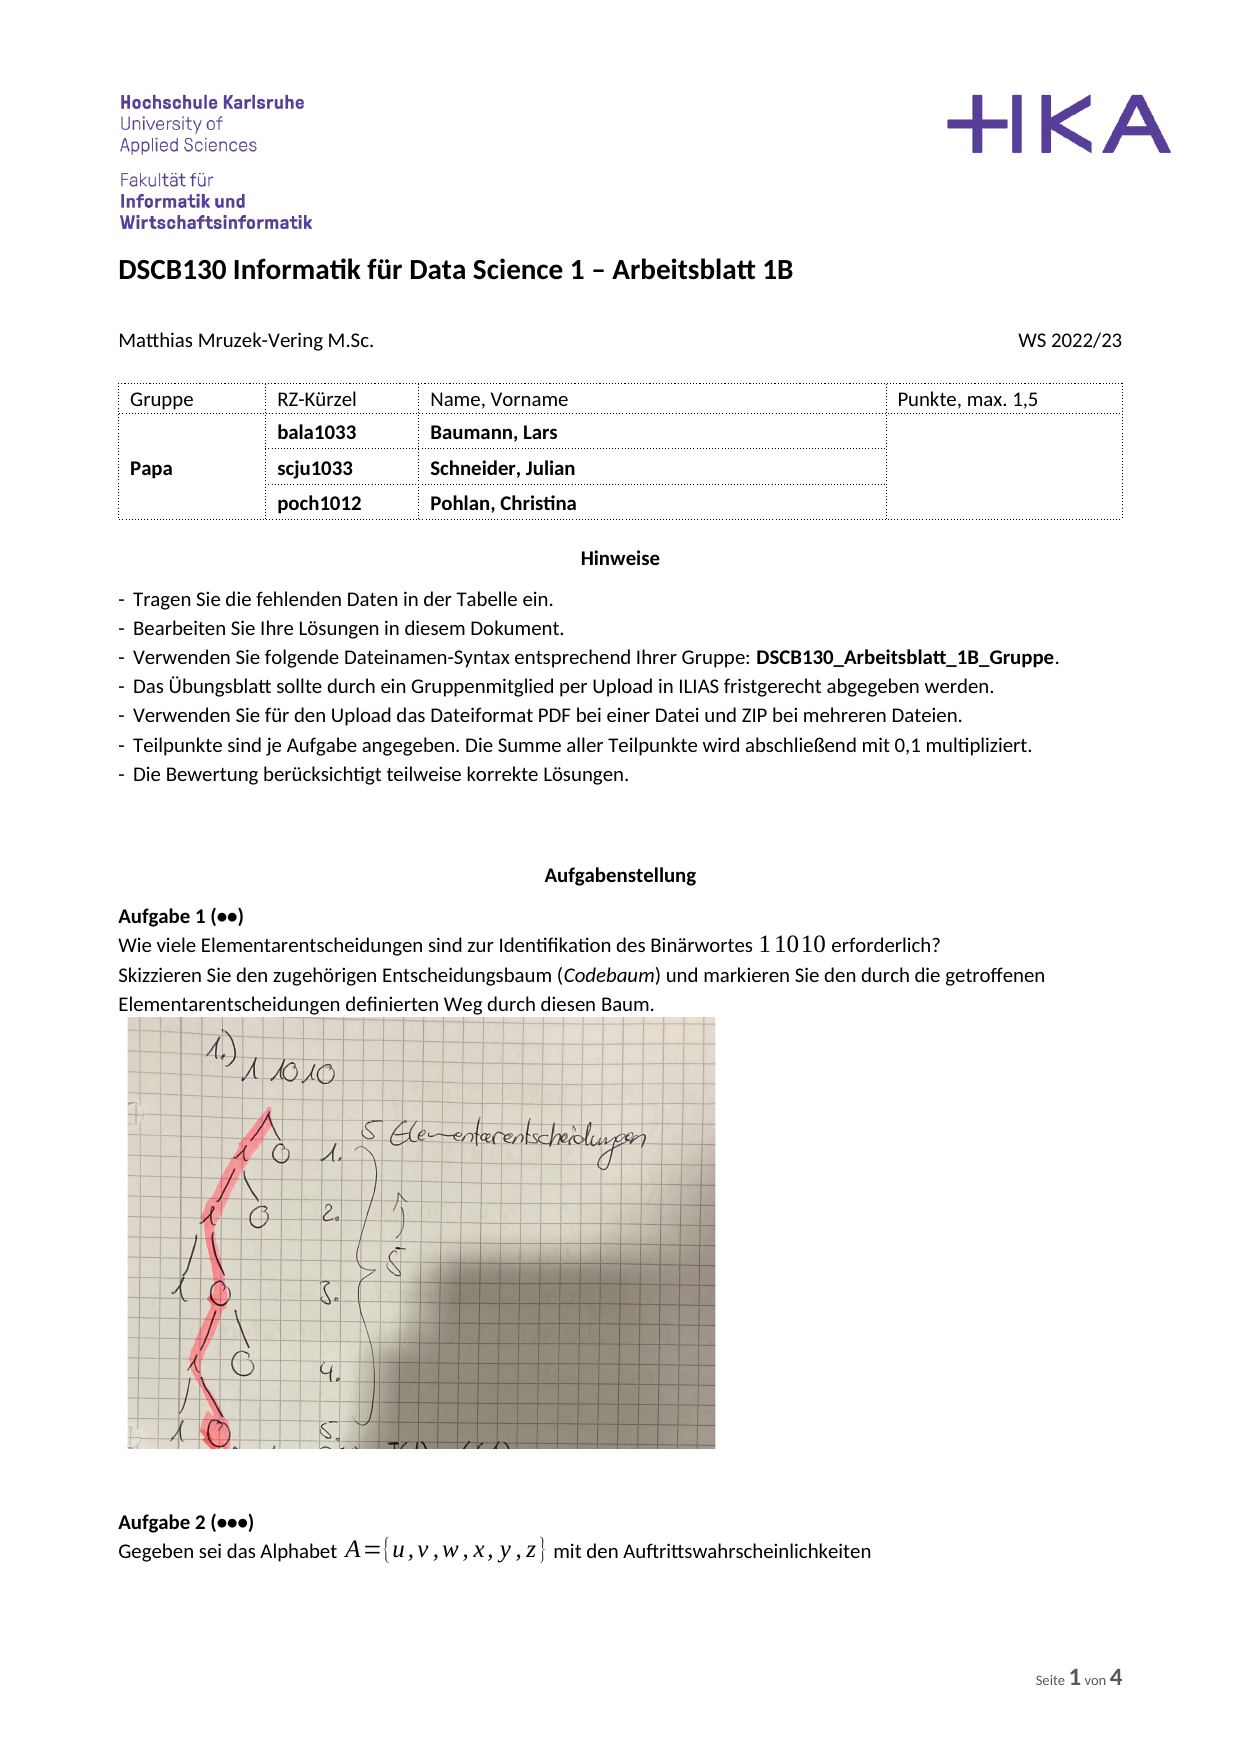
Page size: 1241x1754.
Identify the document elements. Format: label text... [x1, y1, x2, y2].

text Gegeben sei das Alphabet mit den Auftrittswahrscheinlichkeiten [118, 1536, 1122, 1565]
list Verwenden Sie für den Upload das Dateiformat PDF bei einer Datei und ZIP bei mehreren Dateien. [118, 699, 1122, 729]
subtitle Hinweise [118, 545, 1122, 570]
list Bearbeiten Sie Ihre Lösungen in diesem Dokument. [118, 612, 1122, 641]
table_cell Pohlan, Christina [419, 484, 886, 519]
table_cell [886, 413, 1122, 519]
list Die Bewertung berücksichtigt teilweise korrekte Lösungen. [118, 758, 1122, 787]
list Tragen Sie die fehlenden Daten in der Tabelle ein. [118, 583, 1122, 612]
list Teilpunkte sind je Aufgabe angegeben. Die Summe aller Teilpunkte wird abschließend mit 0,1 multipliziert. [118, 729, 1122, 758]
table_cell scju1033 [266, 448, 419, 483]
table_header RZ-Kürzel [266, 383, 419, 413]
text Matthias Mruzek-Vering M.Sc. WS 2022/23 [118, 324, 1122, 353]
table_cell Schneider, Julian [419, 448, 886, 483]
list Das Übungsblatt sollte durch ein Gruppenmitglied per Upload in ILIAS fristgerecht abgegeben werden. [118, 670, 1122, 699]
text Wie viele Elementarentscheidungen sind zur Identifikation des Binärwortes erforderlich? [118, 929, 1122, 959]
subtitle Aufgabe 1 (••) [118, 900, 1122, 929]
title DSCB130 Informatik für Data Science 1 – Arbeitsblatt 1B [118, 251, 1122, 287]
table_cell bala1033 [266, 413, 419, 448]
picture [127, 1017, 716, 1449]
list Verwenden Sie folgende Dateinamen-Syntax entsprechend Ihrer Gruppe: DSCB130_Arbeitsblatt_1B_Gruppe. [118, 641, 1122, 670]
table_header Name, Vorname [419, 383, 886, 413]
table_cell Baumann, Lars [419, 413, 886, 448]
table_cell poch1012 [266, 484, 419, 519]
table_header Punkte, max. 1,5 [886, 383, 1122, 413]
text Skizzieren Sie den zugehörigen Entscheidungsbaum (Codebaum) und markieren Sie den durch die getroffenen Elementarentscheidungen definierten Weg durch diesen Baum. [118, 959, 1122, 1017]
table_cell Papa [119, 413, 266, 519]
table_header Gruppe [119, 383, 266, 413]
subtitle Aufgabenstellung [118, 862, 1122, 888]
subtitle Aufgabe 2 (•••) [118, 1506, 1122, 1536]
